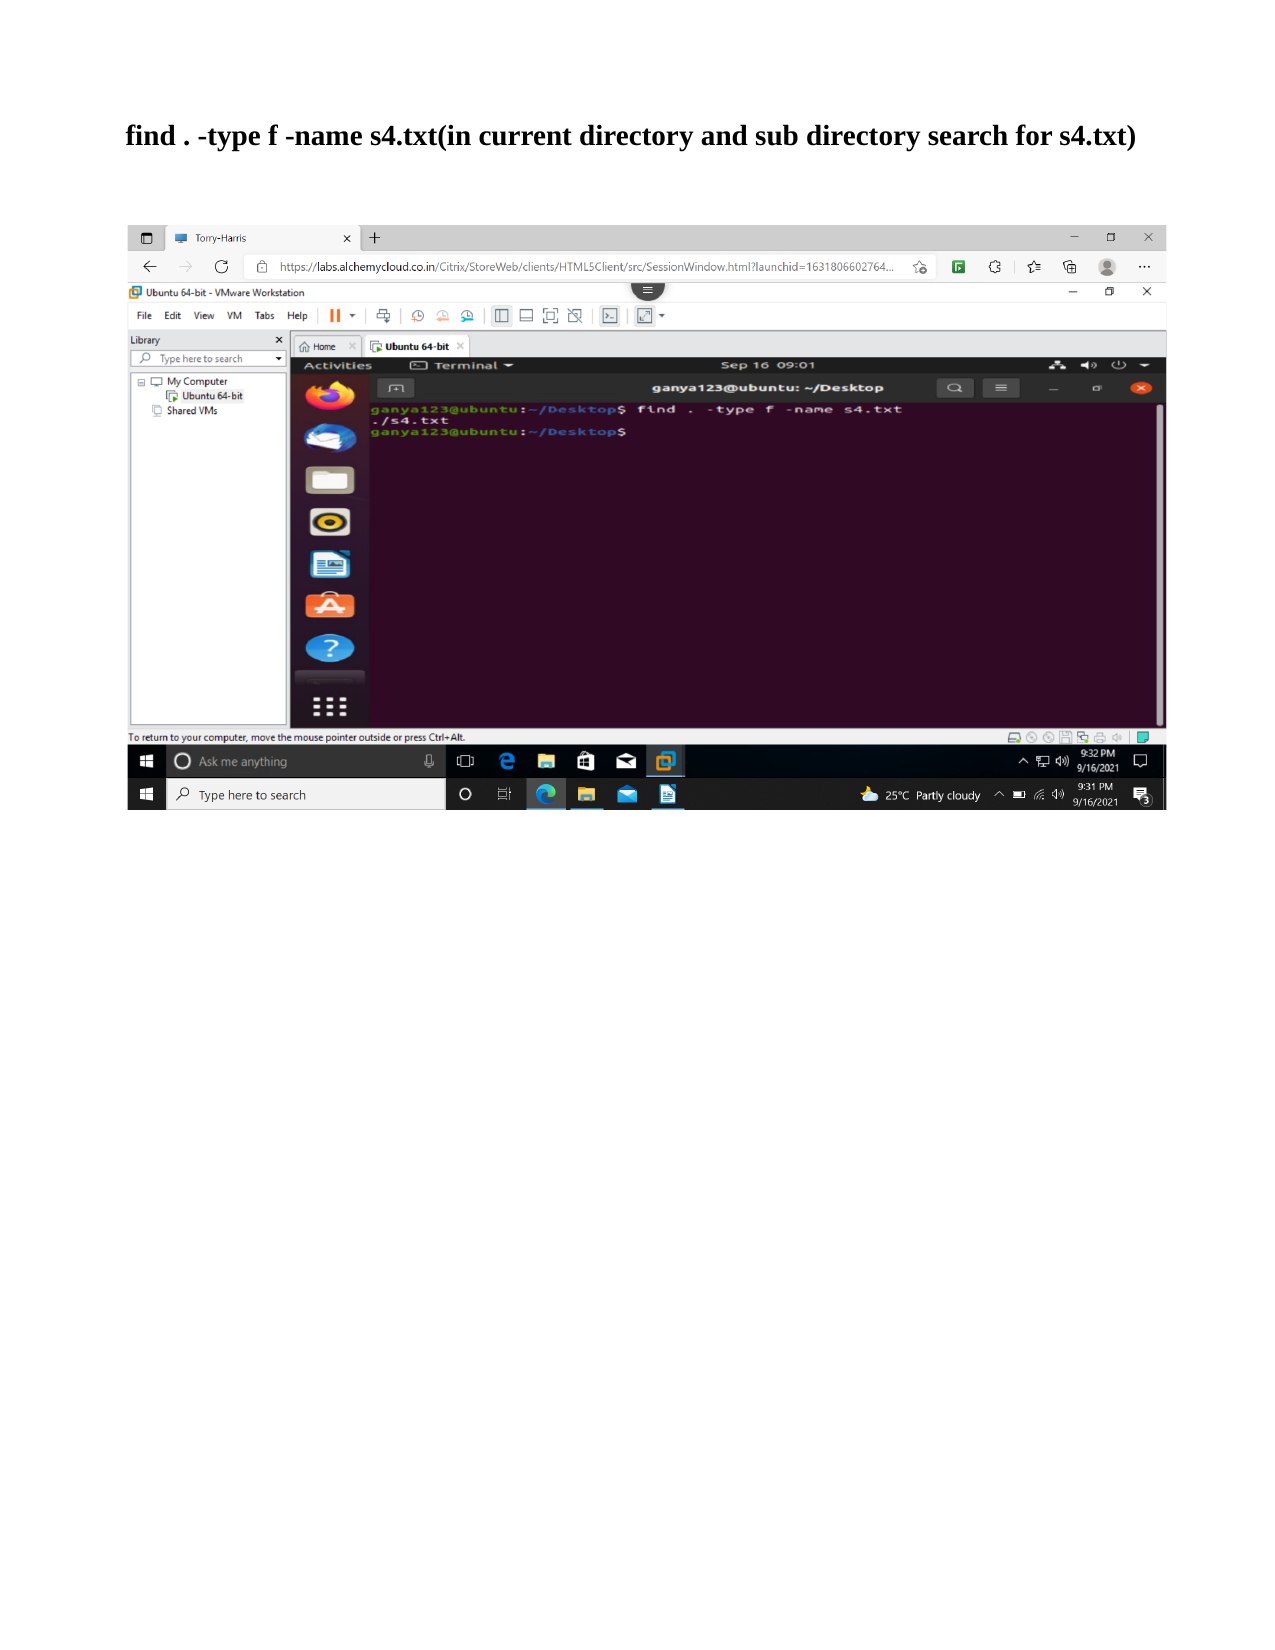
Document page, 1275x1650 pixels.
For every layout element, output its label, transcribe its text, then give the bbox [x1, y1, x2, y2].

picture [127, 225, 1167, 810]
text find . -type f -name s4.txt(in current directory and sub directory search for s4.txt) [118, 118, 1157, 152]
